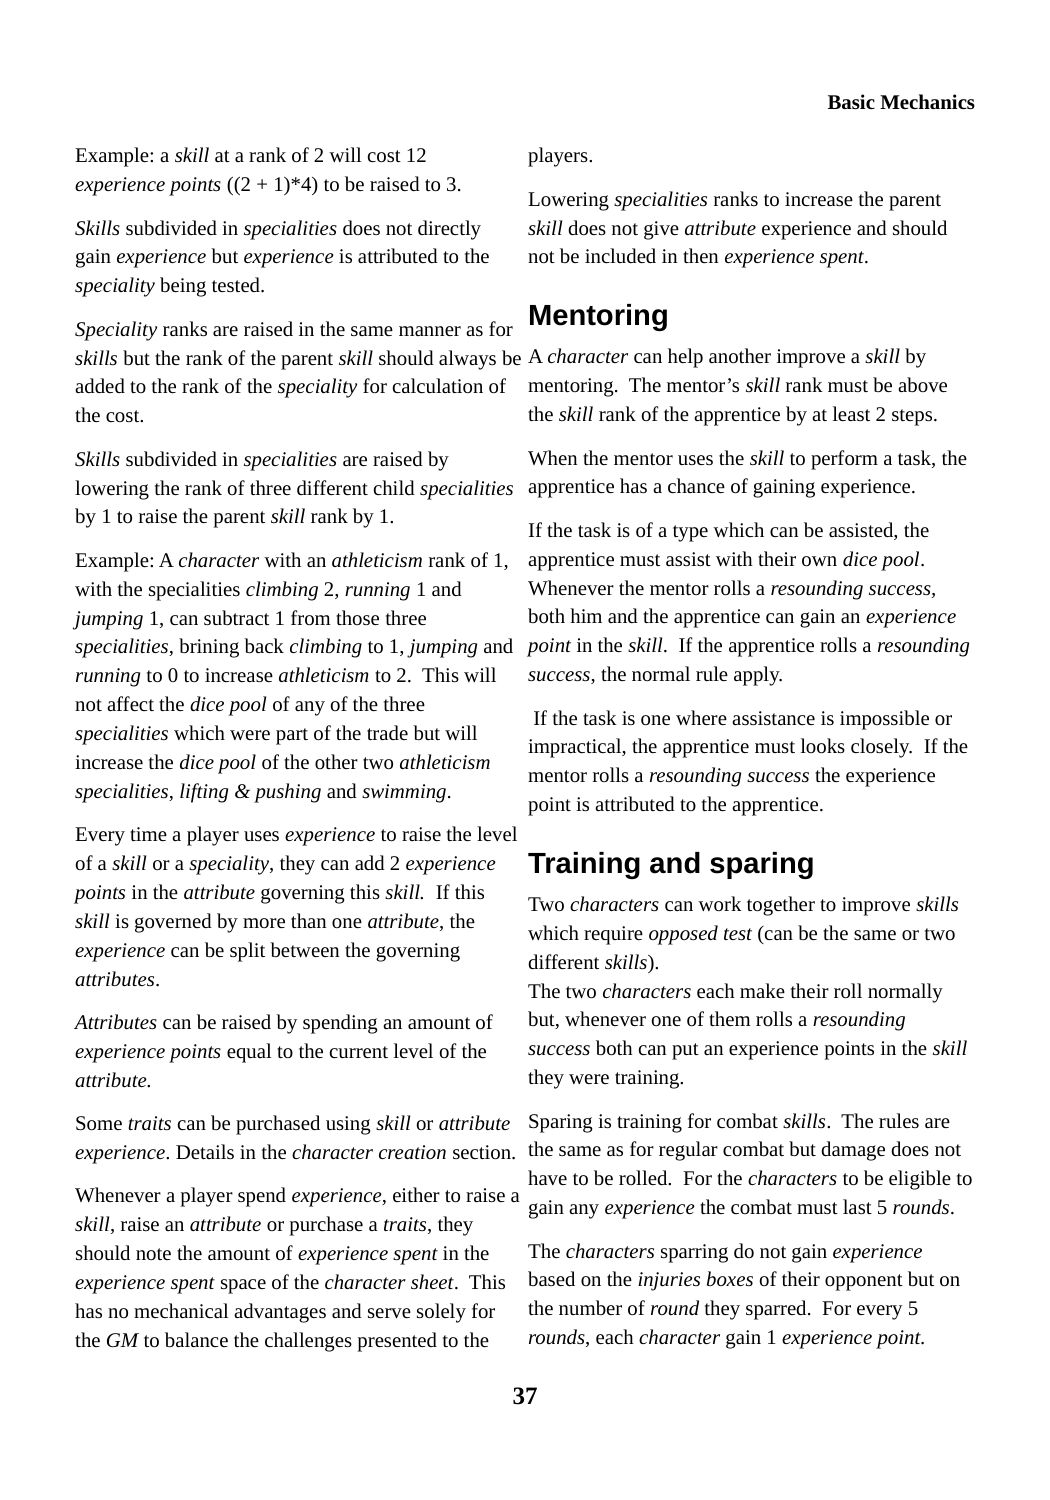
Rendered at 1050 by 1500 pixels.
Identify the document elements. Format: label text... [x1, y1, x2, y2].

text If the task is one where assistance is impossible or impractical, the apprentice must looks closely. If the mentor rolls a resounding success the experience point is attributed to the apprentice. [528, 706, 975, 816]
text Sparing is training for combat skills. The rules are the same as for regular combat but damage does not have to be rolled. For the characters to be eligible to gain any experience the combat must last 5 rounds. [528, 1108, 975, 1219]
text Speciality ranks are raised in the same manner as for skills but the rank of the parent skill should always be added to the rank of the speciality for calculation of the cost. [75, 317, 522, 427]
text The characters sparring do not gain experience based on the injuries boxes of their opponent but on the number of round they sparred. For every 5 rounds, each character gain 1 experience point. [528, 1238, 975, 1349]
text Some traits can be purchased using skill or attribute experience. Details in the character creation section. [75, 1111, 522, 1164]
text Example: a skill at a rank of 2 will cost 12 experience points ((2 + 1)*4) to be raised to 3. [75, 143, 522, 196]
text When the mentor uses the skill to perform a task, the apprentice has a chance of gaining experience. [528, 446, 975, 498]
text Whenever a player spend experience, either to raise a skill, raise an attribute or purchase a traits, they should note the amount of experience spent in the experience spent space of the character sheet. This has no mechanical advantages and serve solely for the GM to balance the challenges presented to the [75, 1183, 522, 1352]
text Lowering specialities ranks to increase the parent skill does not give attribute experience and should not be included in then experience spent. [528, 187, 975, 268]
text Example: A character with an athleticism rank of 1, with the specialities climbing 2, running 1 and jumping 1, can subtract 1 from those three specialities, brining back climbing to 1, jumping and running to 0 to increase athleticism to 2. This will not affect the dice pool of any of the three specialities which were part of the trade but will increase the dice pool of the other two athleticism specialities, lifting & pushing and swimming. [75, 548, 522, 803]
text Every time a player uses experience to raise the level of a skill or a speciality, they can add 2 experience points in the attribute governing this skill. If this skill is governed by more than one attribute, the experience can be split between the governing attributes. [75, 822, 522, 991]
text If the task is of a type which can be assisted, the apprentice must assist with their own dice pool. Whenever the mentor rolls a resounding success, both him and the apprentice can gain an experience point in the skill. If the apprentice rolls a resounding success, the normal rule apply. [528, 518, 975, 686]
subtitle Mentoring [528, 298, 975, 332]
subtitle Training and sparing [528, 846, 975, 879]
text Two characters can work together to improve skills which require opposed test (can be the same or two different skills). The two characters each make their roll normally but, whenever one of them rolls a resounding success both can put an experience points in the skill they were training. [528, 892, 975, 1089]
text players. [528, 143, 975, 167]
text Attributes can be raised by spending an amount of experience points equal to the current level of the attribute. [75, 1010, 522, 1092]
text Skills subdivided in specialities are raised by lowering the rank of three different child specialities by 1 to raise the parent skill rank by 1. [75, 447, 522, 528]
text A character can help another improve a skill by mentoring. The mentor’s skill rank must be above the skill rank of the apprentice by at least 2 steps. [528, 344, 975, 426]
text Skills subdivided in specialities does not directly gain experience but experience is attributed to the speciality being tested. [75, 216, 522, 297]
